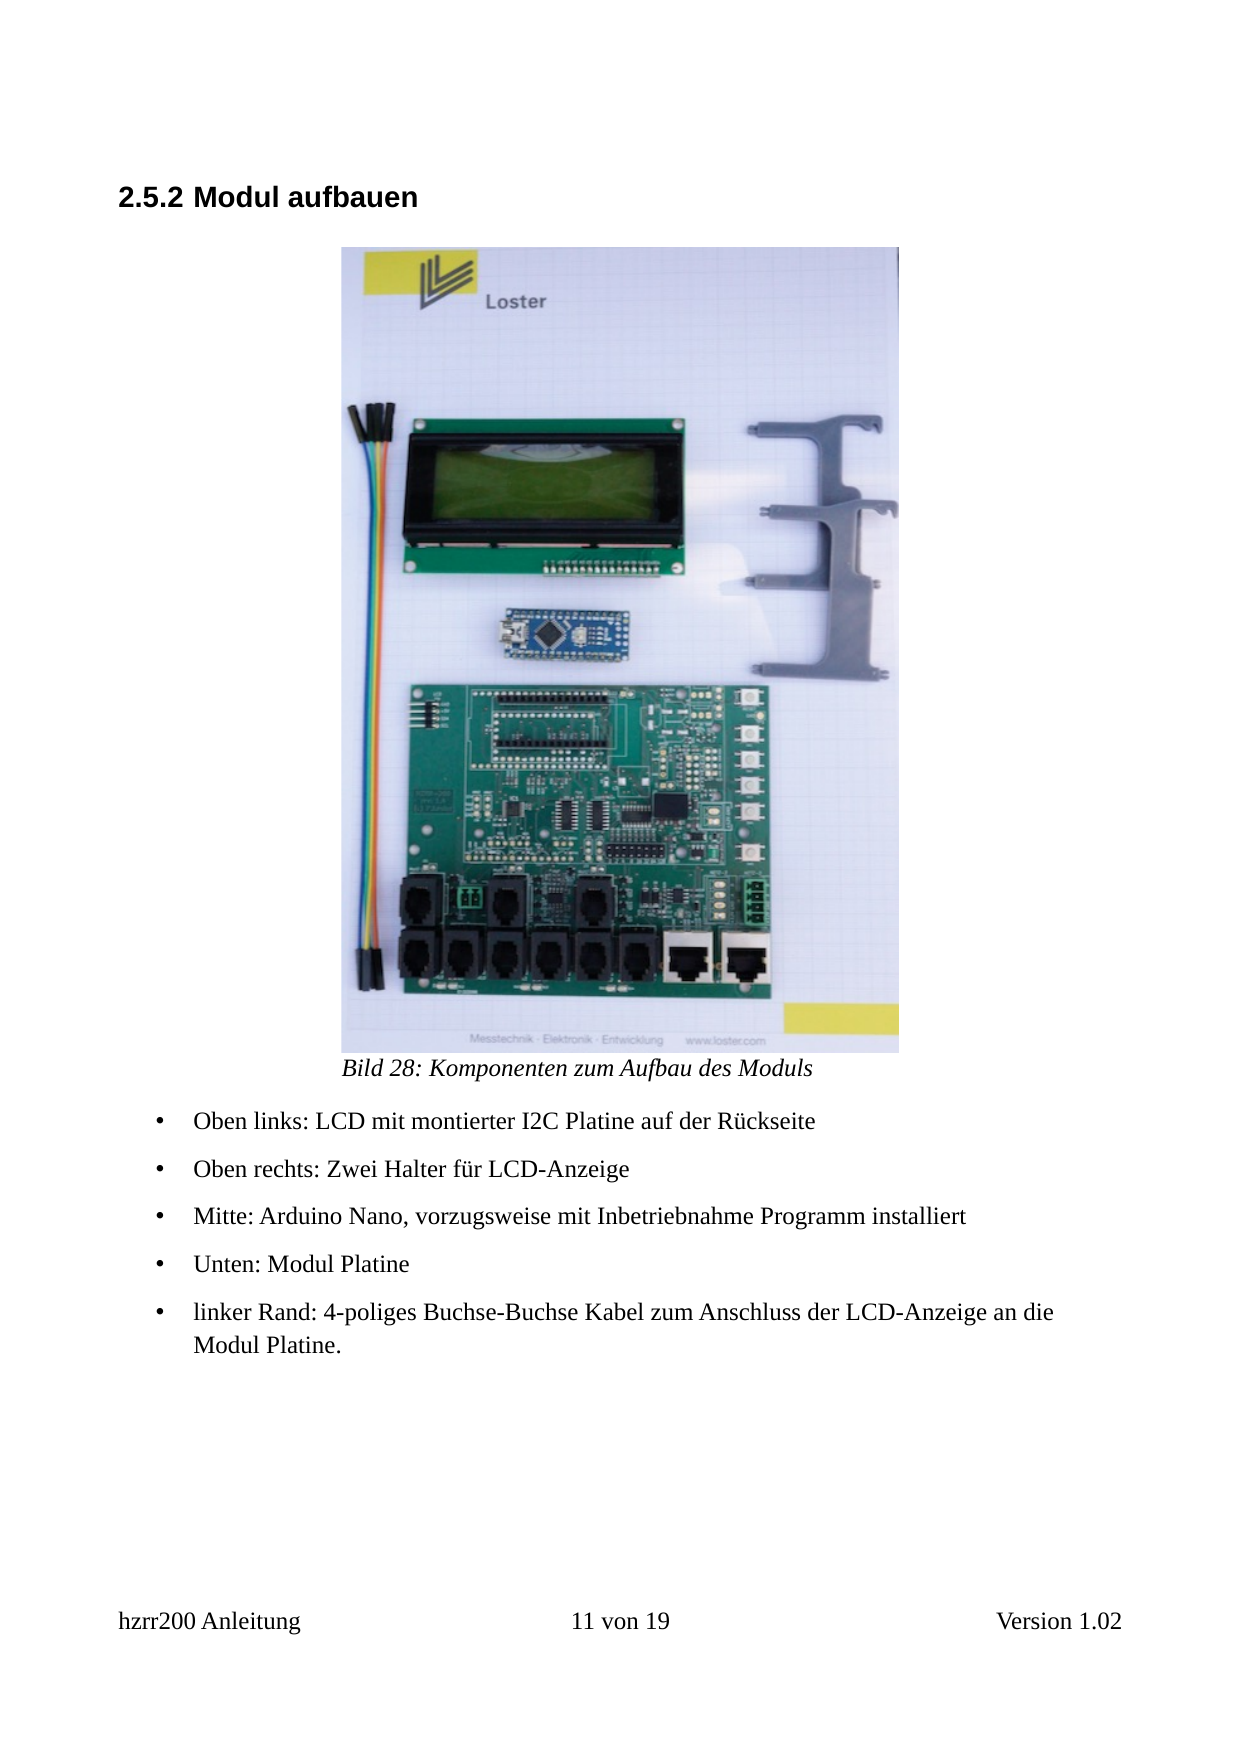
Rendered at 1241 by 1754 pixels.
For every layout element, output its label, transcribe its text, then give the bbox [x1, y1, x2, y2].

subtitle Modul aufbauen [118, 180, 1122, 214]
text Bild 28: Komponenten zum Aufbau des Moduls [341, 1053, 899, 1081]
list Oben links: LCD mit montierter I2C Platine auf der Rückseite [156, 1106, 1122, 1135]
list Oben rechts: Zwei Halter für LCD-Anzeige [156, 1154, 1122, 1183]
text [341, 239, 899, 247]
list Unten: Modul Platine [156, 1249, 1122, 1278]
list Mitte: Arduino Nano, vorzugsweise mit Inbetriebnahme Programm installiert [156, 1201, 1122, 1230]
list linker Rand: 4-poliges Buchse-Buchse Kabel zum Anschluss der LCD-Anzeige an die Modul Platine. [156, 1297, 1122, 1358]
picture [341, 247, 899, 1053]
